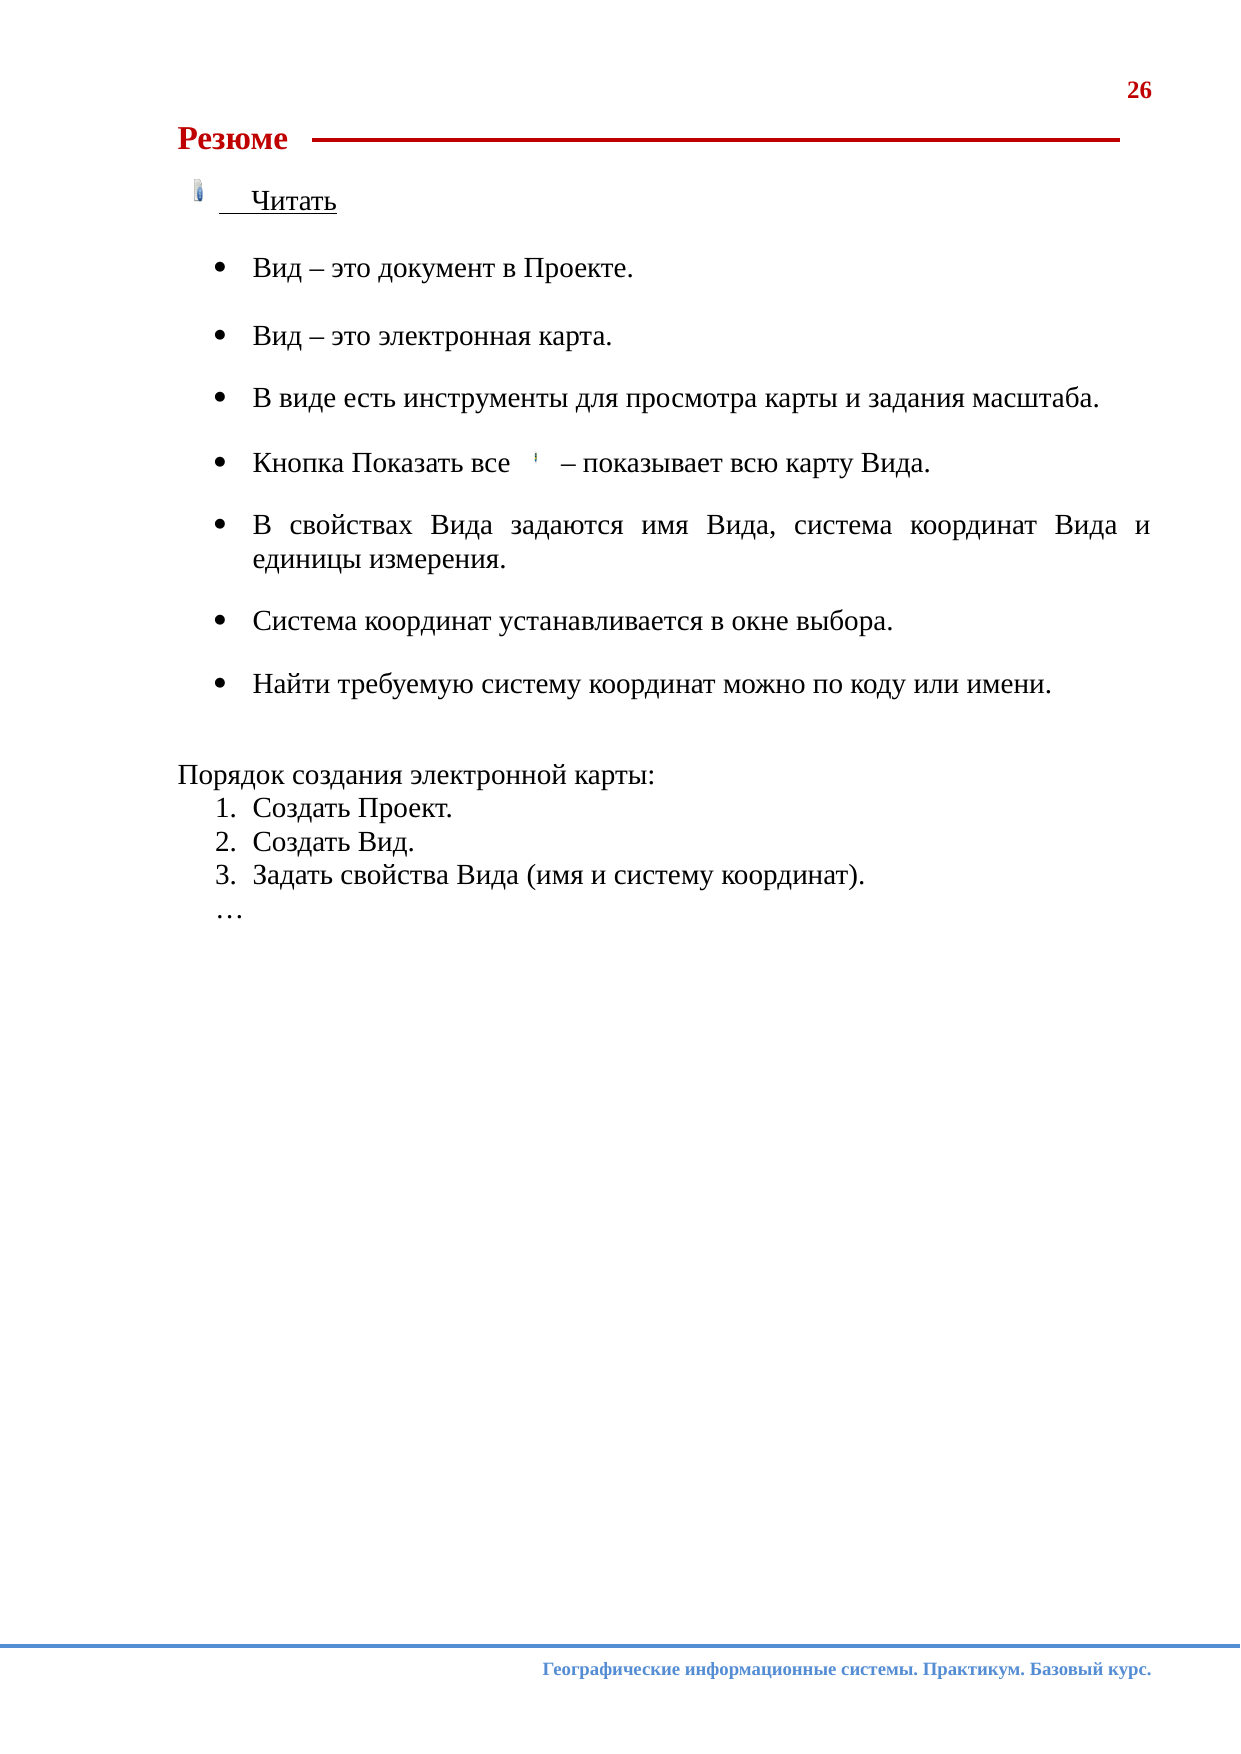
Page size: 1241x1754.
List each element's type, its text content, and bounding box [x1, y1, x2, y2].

text Читать [177, 169, 1152, 217]
list Вид – это электронная карта. [215, 318, 1152, 351]
list В виде есть инструменты для просмотра карты и задания масштаба. [215, 380, 1152, 414]
list Вид – это документ в Проекте. [215, 251, 1152, 284]
text Порядок создания электронной карты: [177, 757, 1152, 790]
text Резюме [177, 118, 1152, 156]
picture [193, 178, 203, 202]
list Задать свойства Вида (имя и систему координат). [215, 857, 1152, 891]
list Найти требуемую систему координат можно по коду или имени. [215, 666, 1152, 699]
list Система координат устанавливается в окне выбора. [215, 603, 1152, 637]
list Создать Вид. [215, 824, 1152, 857]
list Создать Проект. [215, 790, 1152, 824]
text … [215, 891, 1152, 924]
list Кнопка Показать все – показывает всю карту Вида. [215, 443, 1152, 479]
list В свойствах Вида задаются имя Вида, система координат Вида и единицы измерения. [215, 507, 1152, 574]
